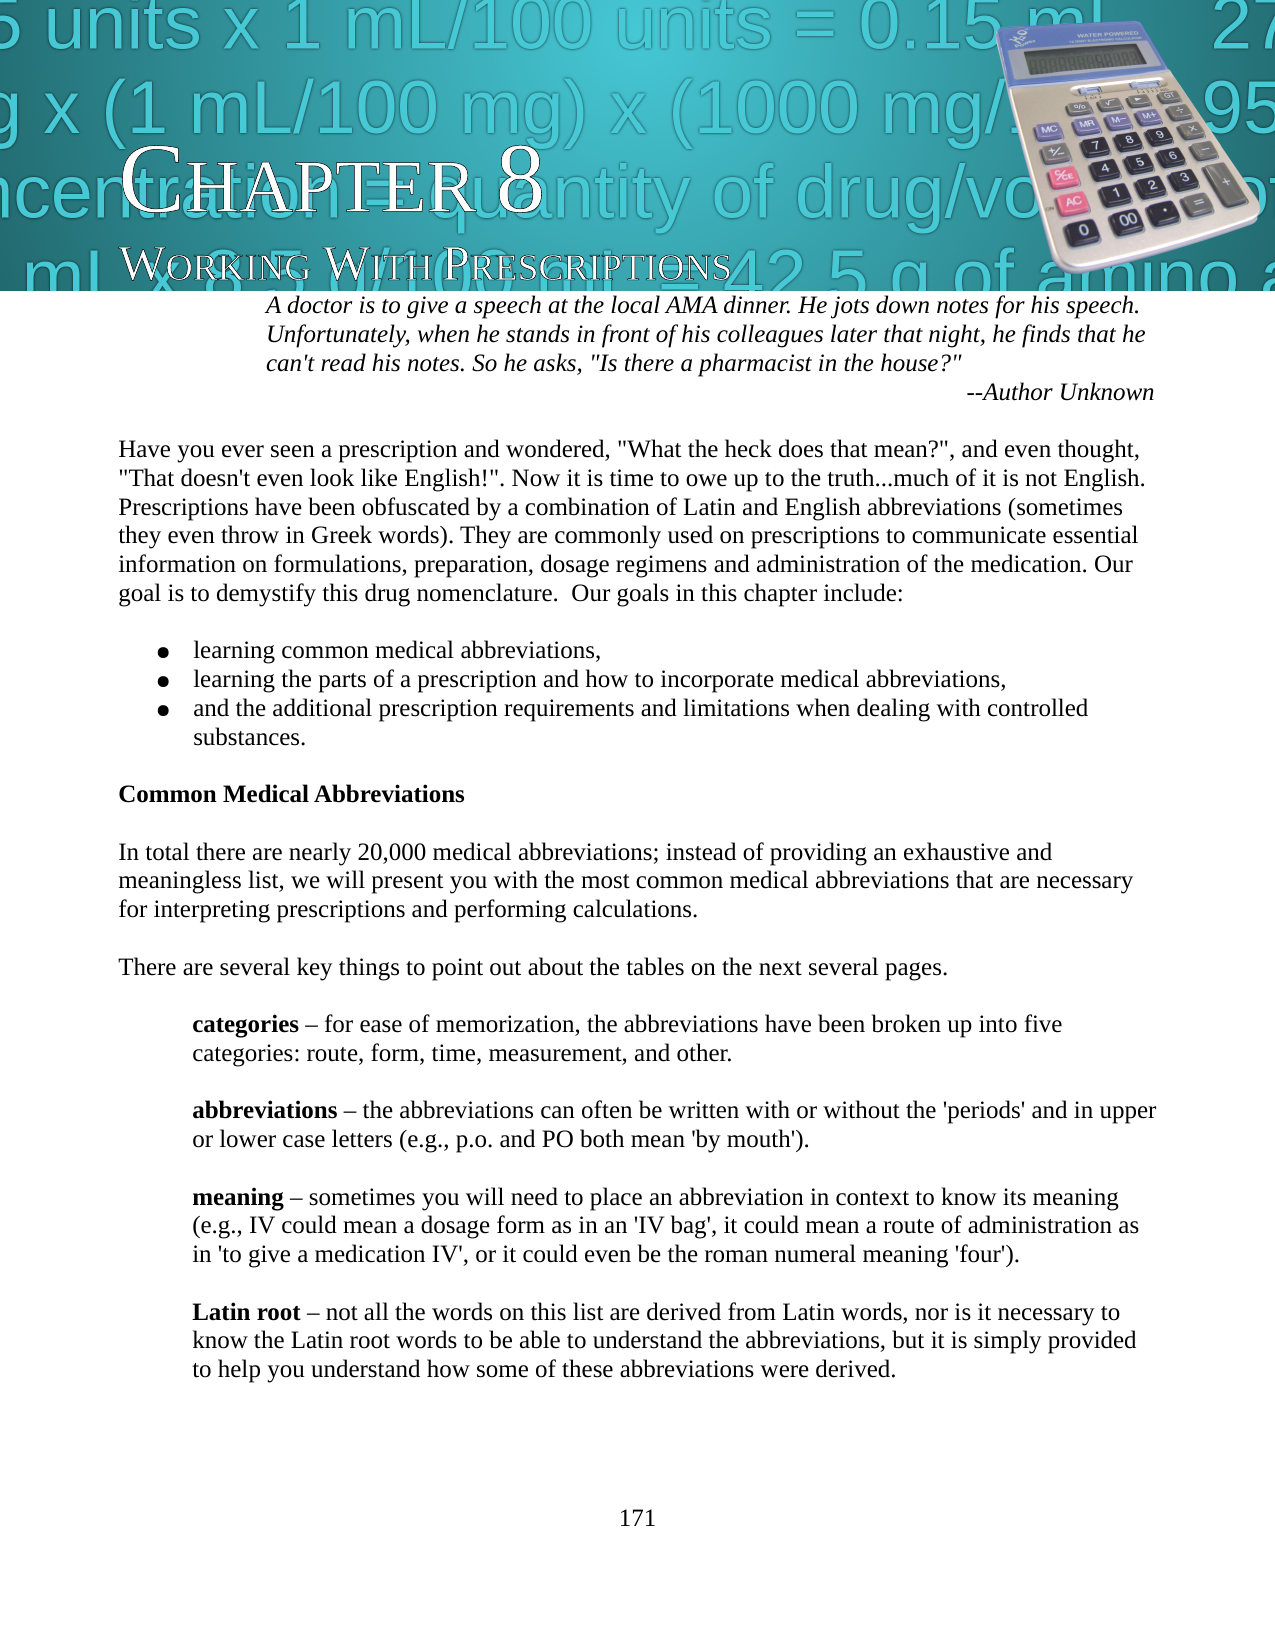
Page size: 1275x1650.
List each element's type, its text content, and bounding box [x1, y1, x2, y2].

text Common Medical Abbreviations [118, 779, 1157, 808]
list learning the parts of a prescription and how to incorporate medical abbreviations, [156, 664, 1157, 693]
text There are several key things to point out about the tables on the next several pages. [118, 952, 1157, 981]
picture [0, 0, 1275, 291]
text In total there are nearly 20,000 medical abbreviations; instead of providing an exhaustive and meaningless list, we will present you with the most common medical abbreviations that are necessary for interpreting prescriptions and performing calculations. [118, 837, 1157, 923]
text categories – for ease of memorization, the abbreviations have been broken up into five categories: route, form, time, measurement, and other. [192, 1009, 1157, 1067]
text abbreviations – the abbreviations can often be written with or without the 'periods' and in upper or lower case letters (e.g., p.o. and PO both mean 'by mouth'). [192, 1096, 1157, 1153]
text Latin root – not all the words on this list are derived from Latin words, nor is it necessary to know the Latin root words to be able to understand the abbreviations, but it is simply provided to help you understand how some of these abbreviations were derived. [192, 1297, 1157, 1383]
text A doctor is to give a speech at the local AMA dinner. He jots down notes for his speech. Unfortunately, when he stands in front of his colleagues later that night, he finds that he can't read his notes. So he asks, "Is there a pharmacist in the house?" [266, 291, 1157, 377]
text meaning – sometimes you will need to place an abbreviation in context to know its meaning (e.g., IV could mean a dosage form as in an 'IV bag', it could mean a route of administration as in 'to give a medication IV', or it could even be the roman numeral meaning 'four'). [192, 1182, 1157, 1268]
text --Author Unknown [340, 377, 1157, 406]
list learning common medical abbreviations, [156, 636, 1157, 664]
text Have you ever seen a prescription and wondered, "What the heck does that mean?", and even thought, "That doesn't even look like English!". Now it is time to owe up to the truth...much of it is not English. Prescriptions have been obfuscated by a combination of Latin and English abbreviations (sometimes they even throw in Greek words). They are commonly used on prescriptions to communicate essential information on formulations, preparation, dosage regimens and administration of the medication. Our goal is to demystify this drug nomenclature. Our goals in this chapter include: [118, 434, 1157, 607]
list and the additional prescription requirements and limitations when dealing with controlled substances. [156, 693, 1157, 751]
